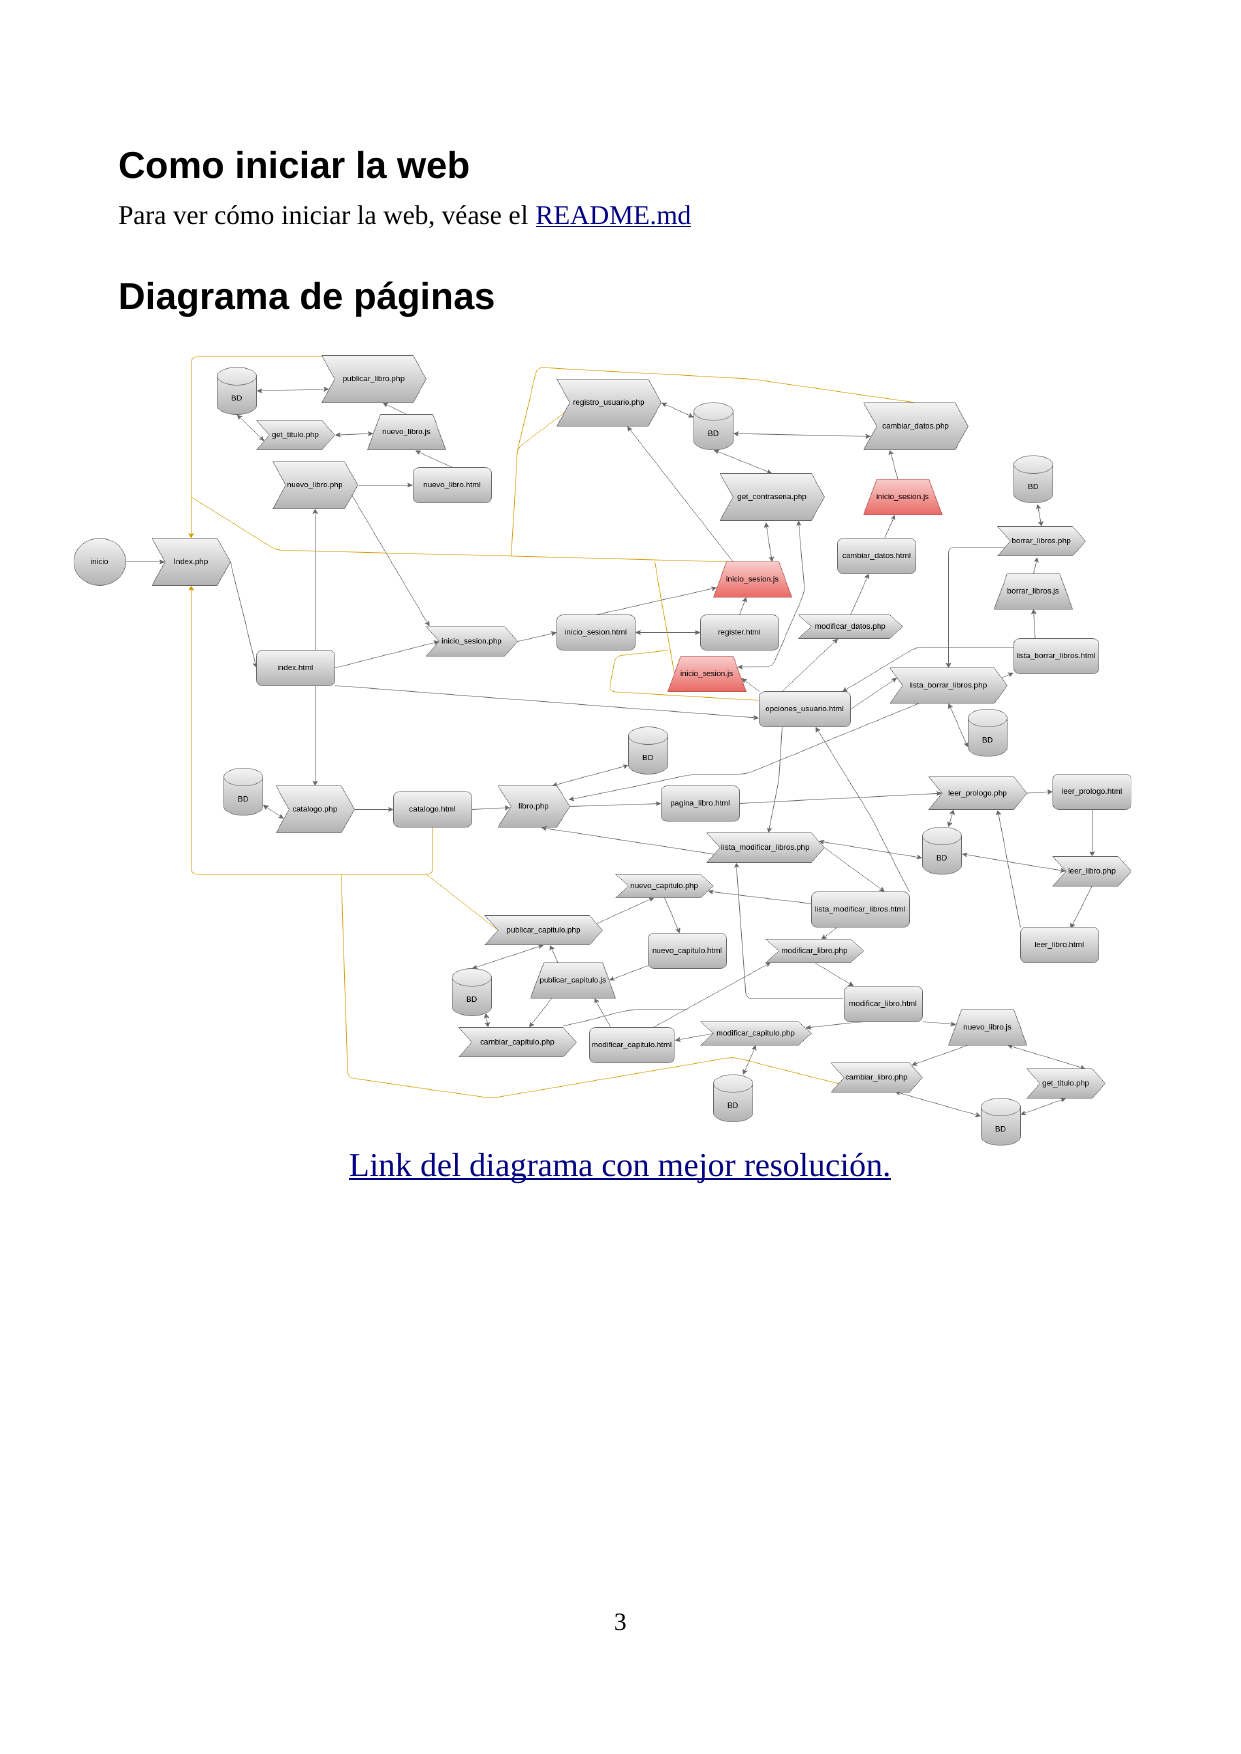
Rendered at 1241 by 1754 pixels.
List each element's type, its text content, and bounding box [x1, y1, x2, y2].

text Para ver cómo iniciar la web, véase el README.md [118, 199, 1122, 230]
subtitle Diagrama de páginas [118, 274, 1122, 317]
text [118, 330, 1122, 352]
subtitle Como iniciar la web [118, 143, 1122, 186]
text Link del diagrama con mejor resolución. [118, 1146, 1122, 1184]
picture [73, 352, 1132, 1146]
